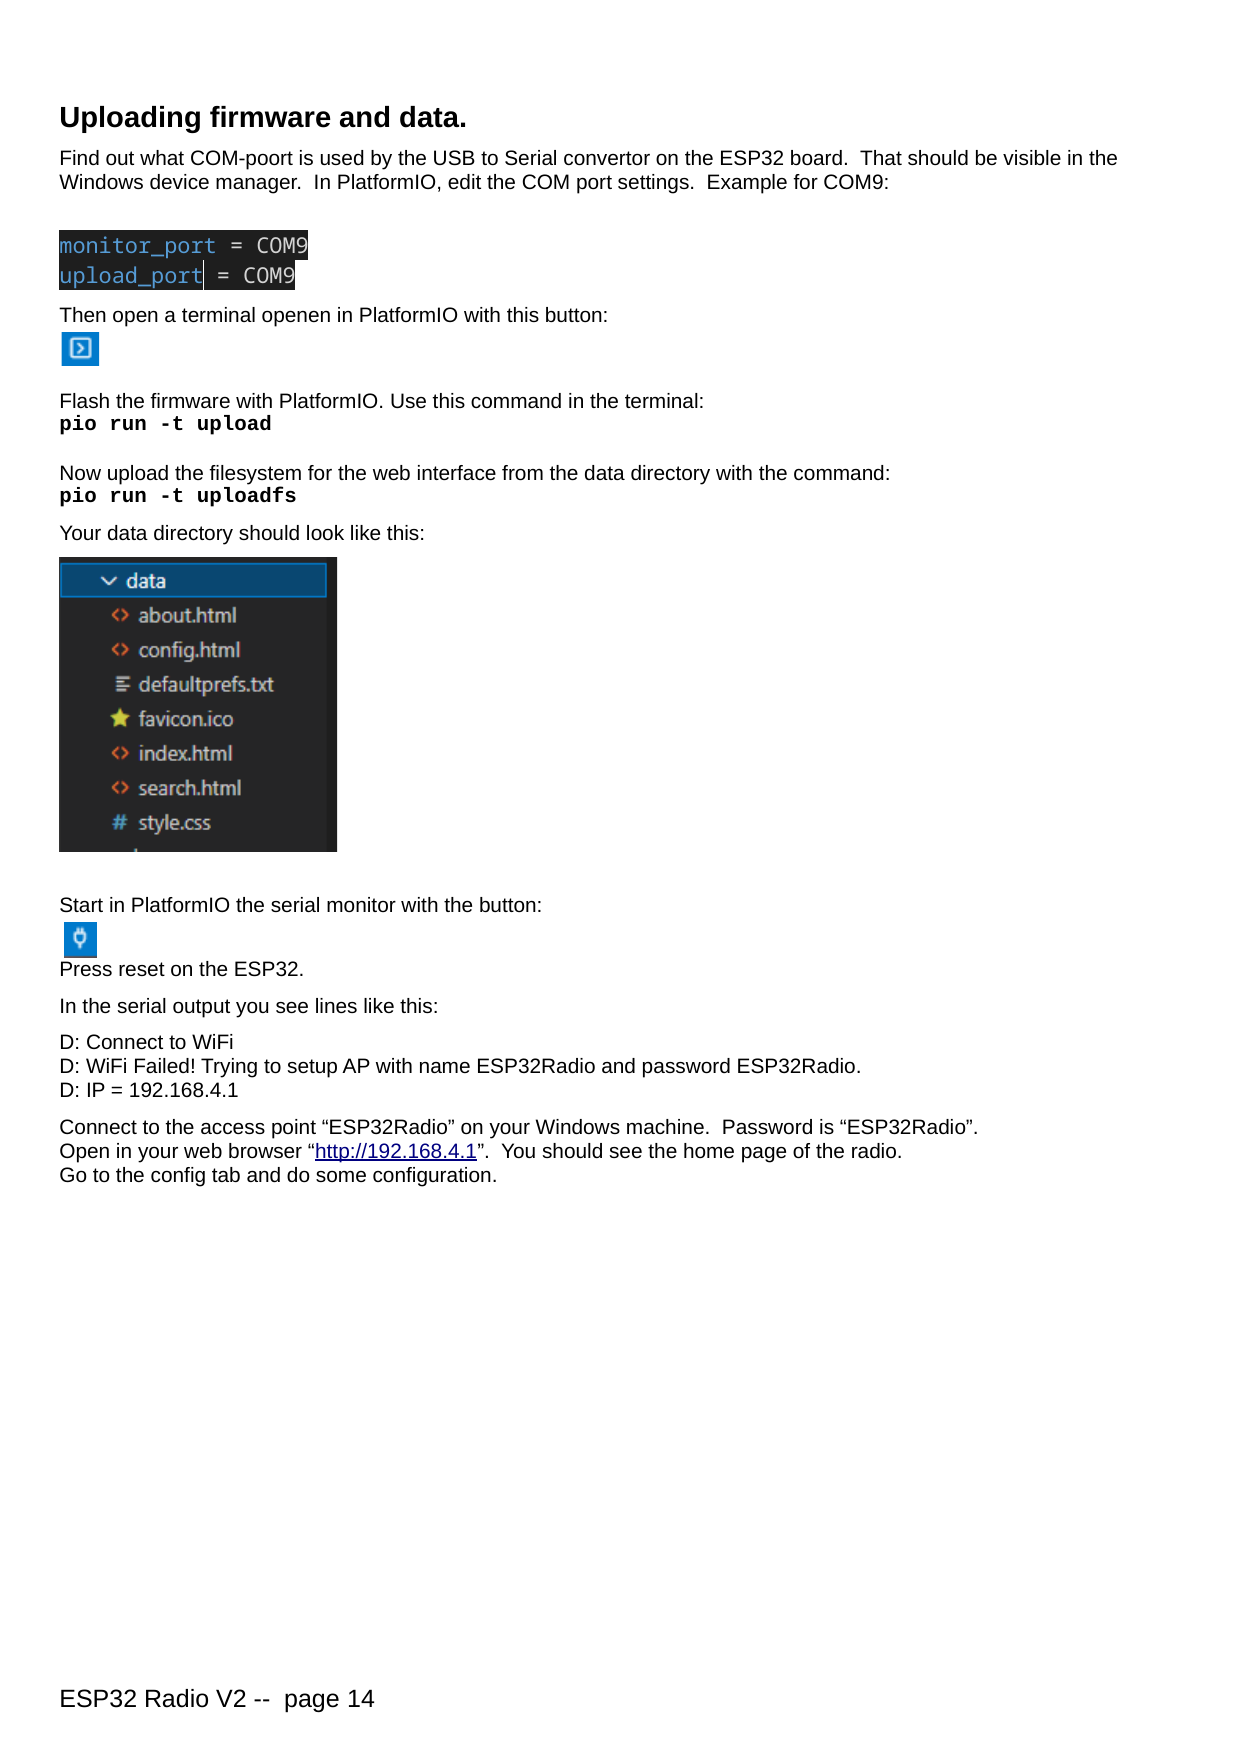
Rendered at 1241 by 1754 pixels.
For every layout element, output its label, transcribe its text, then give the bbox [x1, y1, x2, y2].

text Find out what COM-poort is used by the USB to Serial convertor on the ESP32 board. That should be visible in the Windows device manager. In PlatformIO, edit the COM port settings. Example for COM9: [59, 146, 1181, 194]
text Press reset on the ESP32. [59, 929, 1181, 981]
text In the serial output you see lines like this: [59, 994, 1181, 1018]
text monitor_port = COM9 upload_port = COM9 [59, 206, 1181, 290]
text Start in PlatformIO the serial monitor with the button: [59, 892, 1181, 916]
subtitle Uploading firmware and data. [59, 100, 1181, 133]
text Your data directory should look like this: [59, 521, 1181, 545]
text Now upload the filesystem for the web interface from the data directory with the command: pio run -t uploadfs [59, 437, 1181, 508]
text Connect to the access point “ESP32Radio” on your Windows machine. Password is “ESP32Radio”. Open in your web browser “http://192.168.4.1”. You should see the home page of the radio. Go to the config tab and do some configuration. [59, 1114, 1181, 1186]
text Then open a terminal openen in PlatformIO with this button: [59, 302, 1181, 326]
text Flash the firmware with PlatformIO. Use this command in the terminal: pio run -t upload [59, 326, 1181, 437]
text D: Connect to WiFi D: WiFi Failed! Trying to setup AP with name ESP32Radio and password ESP32Radio. D: IP = 192.168.4.1 [59, 1030, 1181, 1102]
